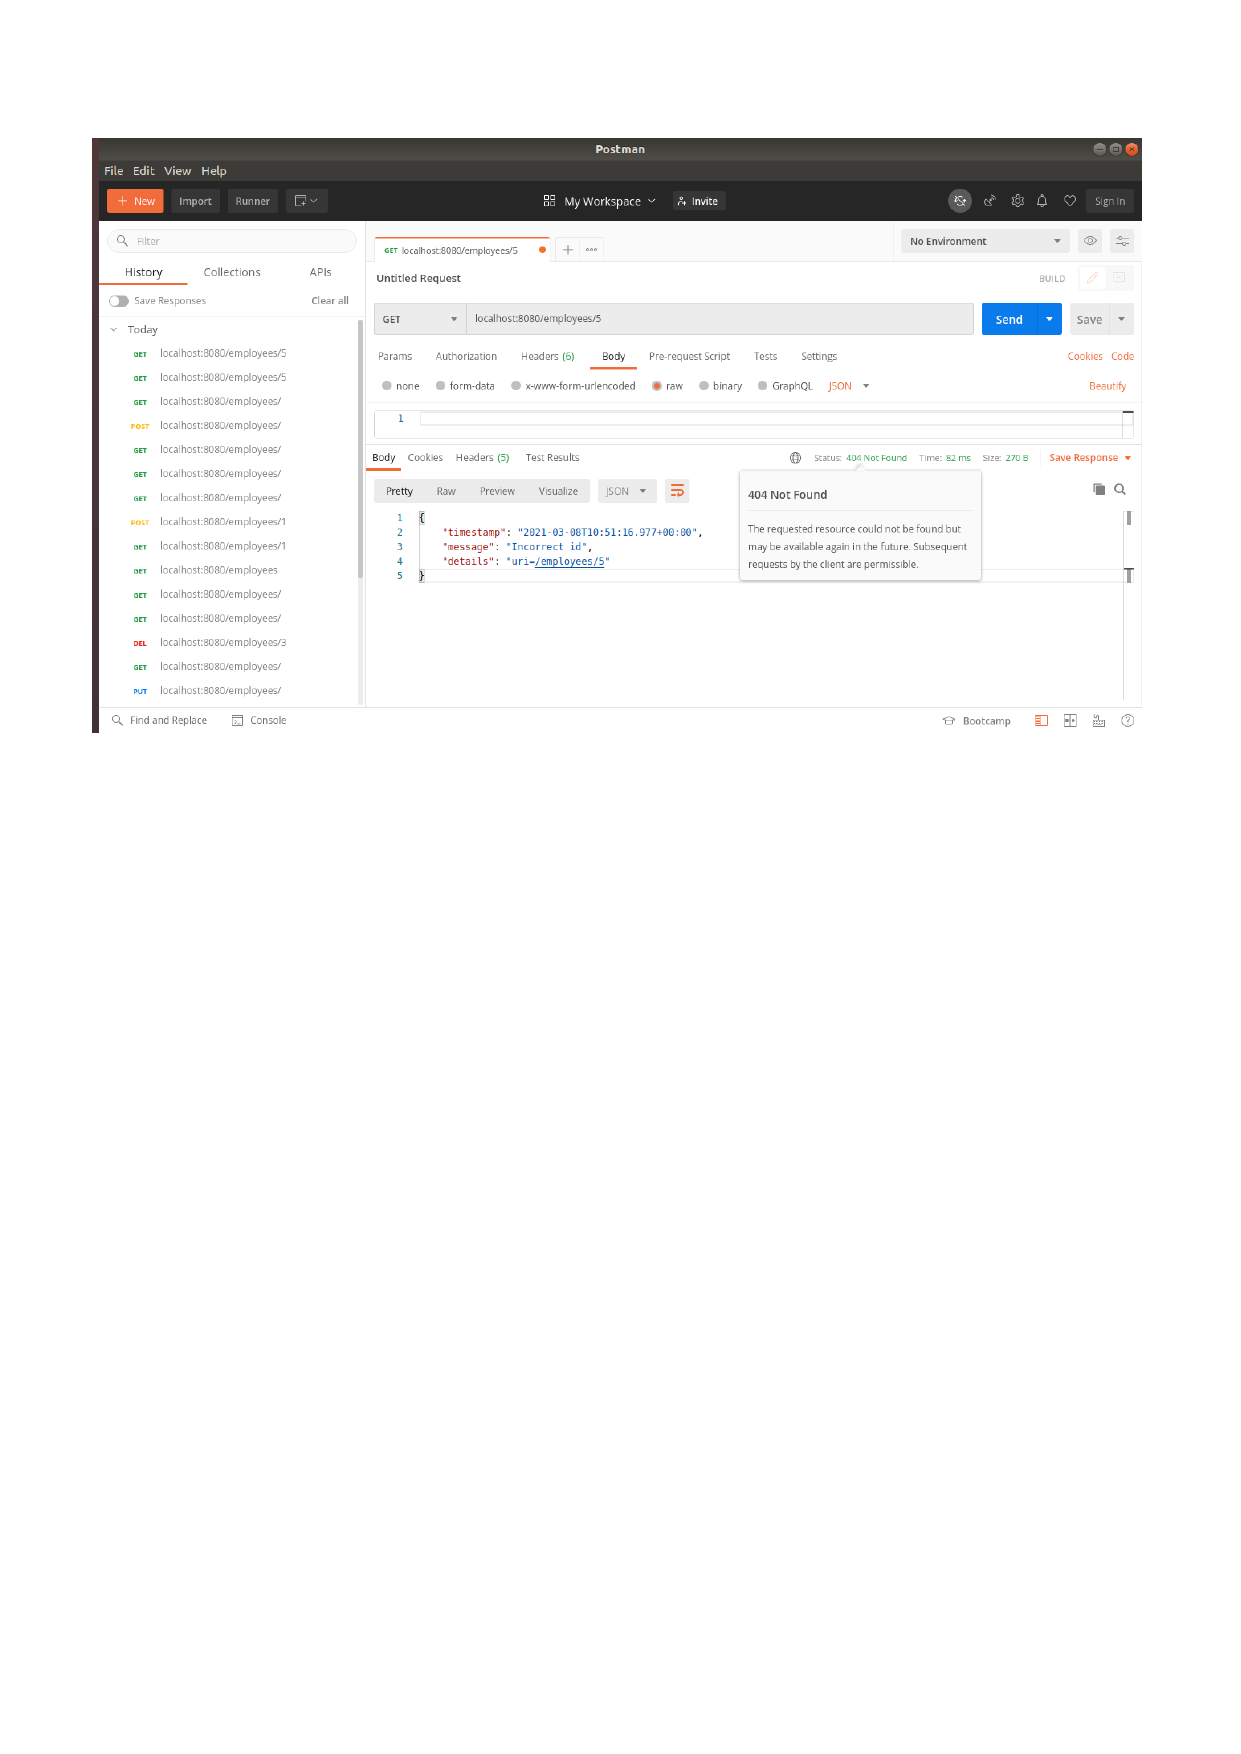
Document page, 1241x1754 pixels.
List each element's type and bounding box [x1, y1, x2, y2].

picture [92, 138, 1142, 733]
